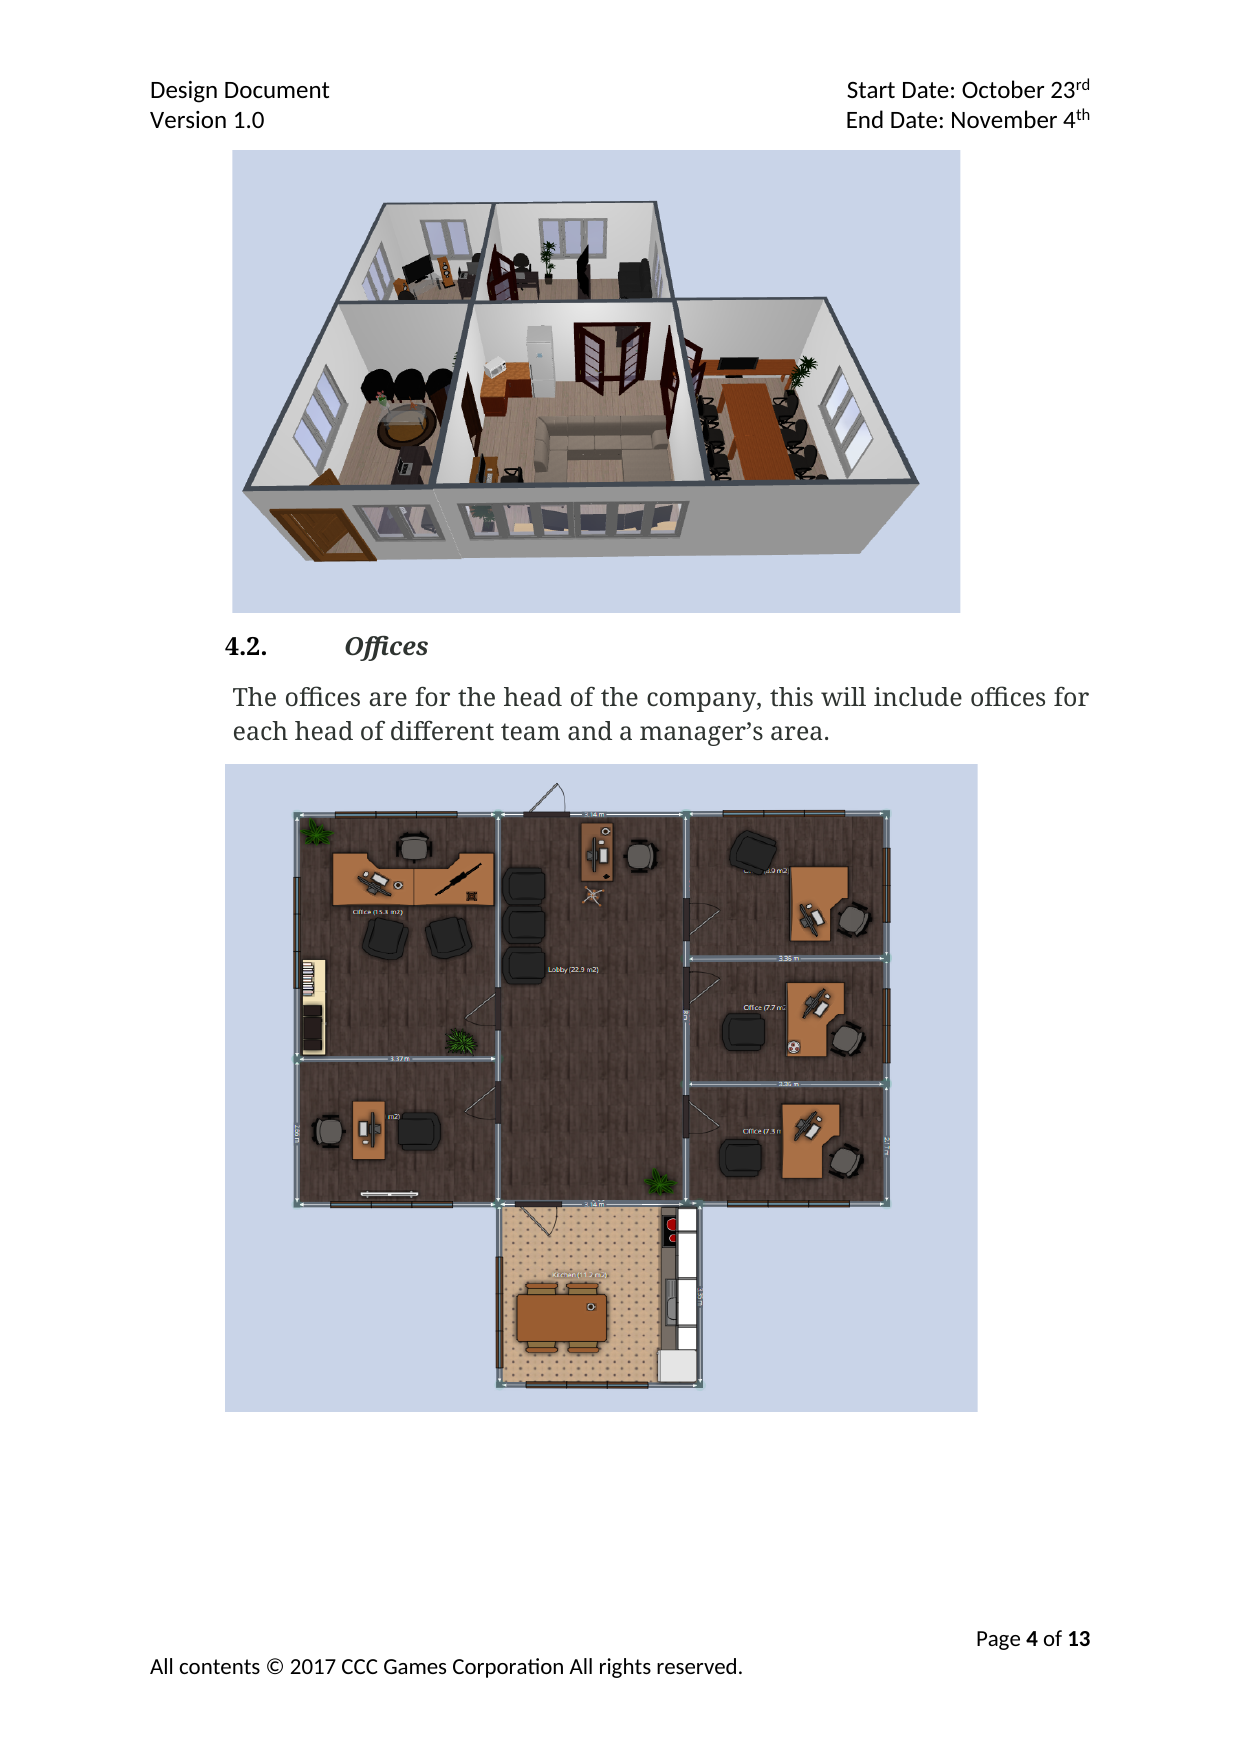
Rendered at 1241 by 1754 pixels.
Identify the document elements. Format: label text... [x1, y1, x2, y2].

list Offices [225, 629, 1090, 663]
list The offices are for the head of the company, this will include offices for each head of different team and a manager’s area. [232, 679, 1090, 748]
